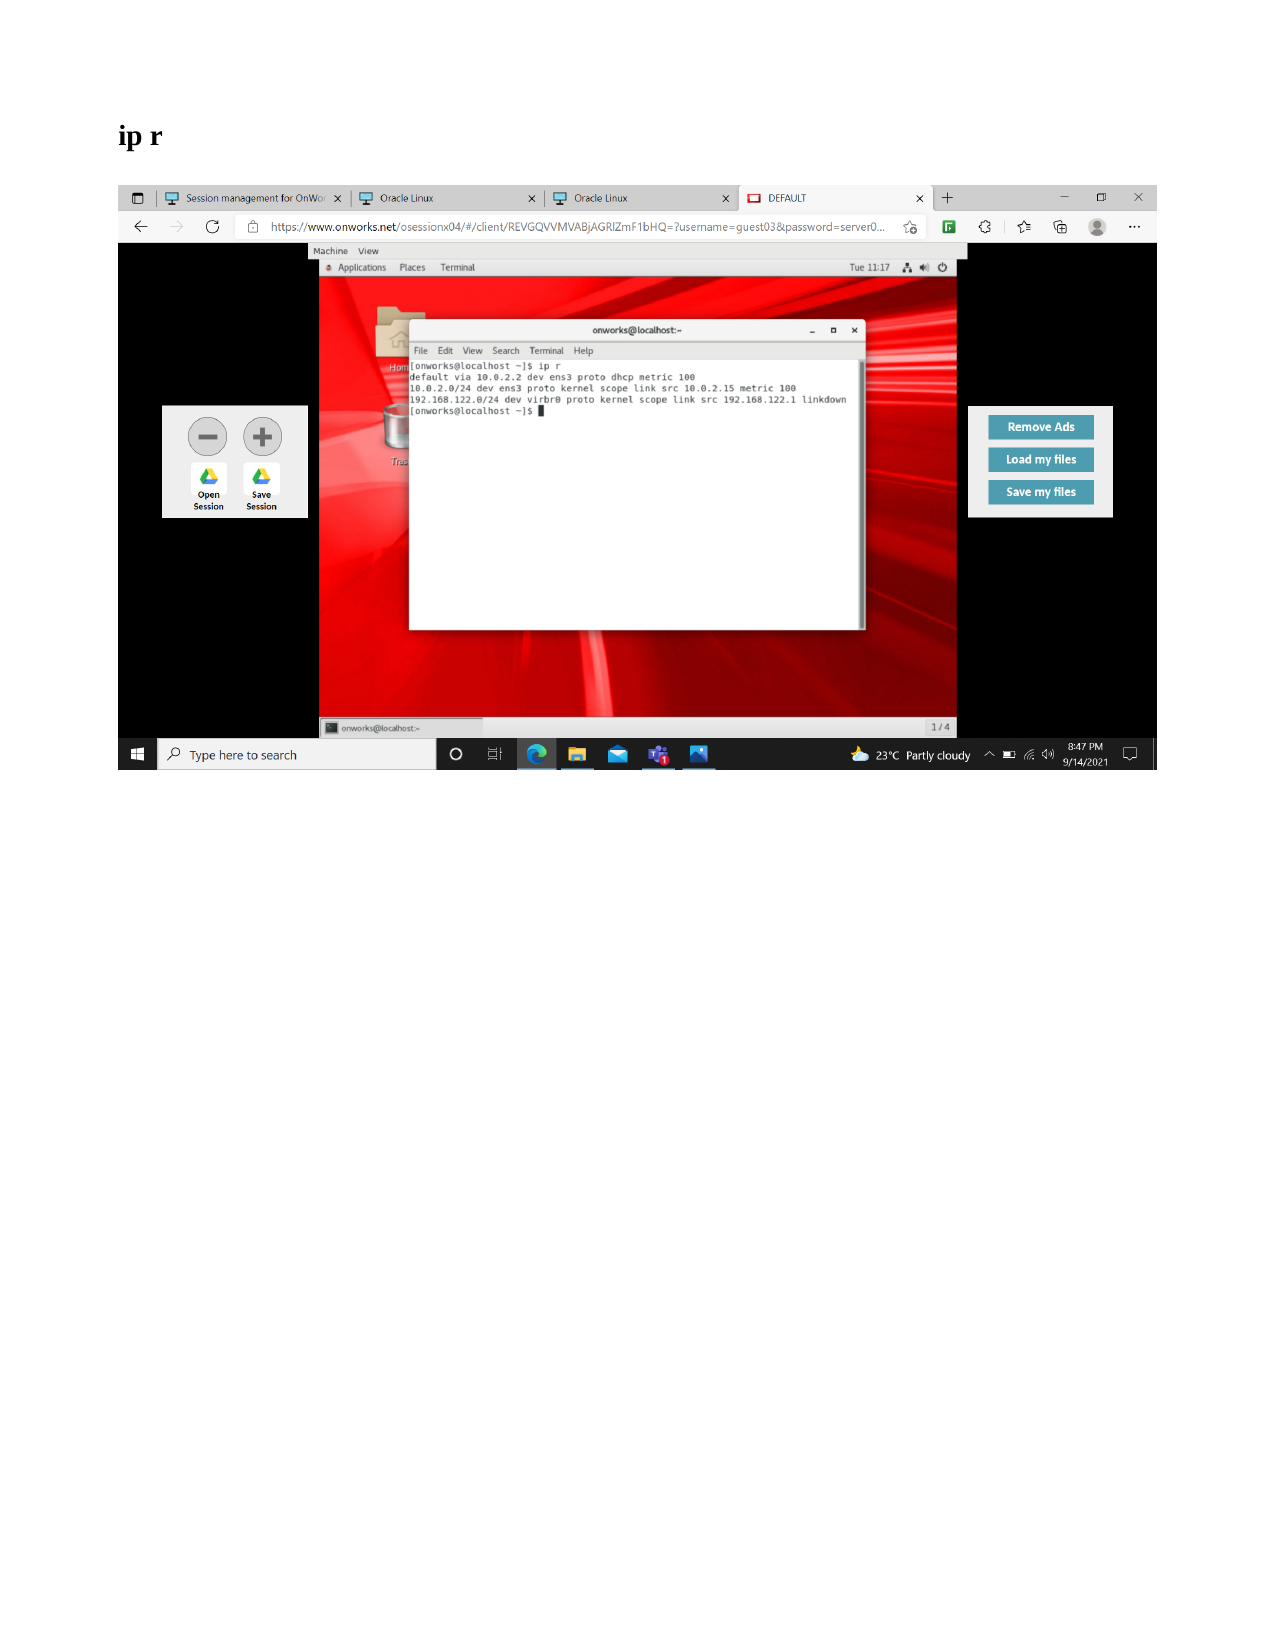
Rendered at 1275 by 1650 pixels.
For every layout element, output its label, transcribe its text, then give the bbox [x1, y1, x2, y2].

text ip r [118, 118, 1157, 152]
picture [118, 185, 1157, 770]
